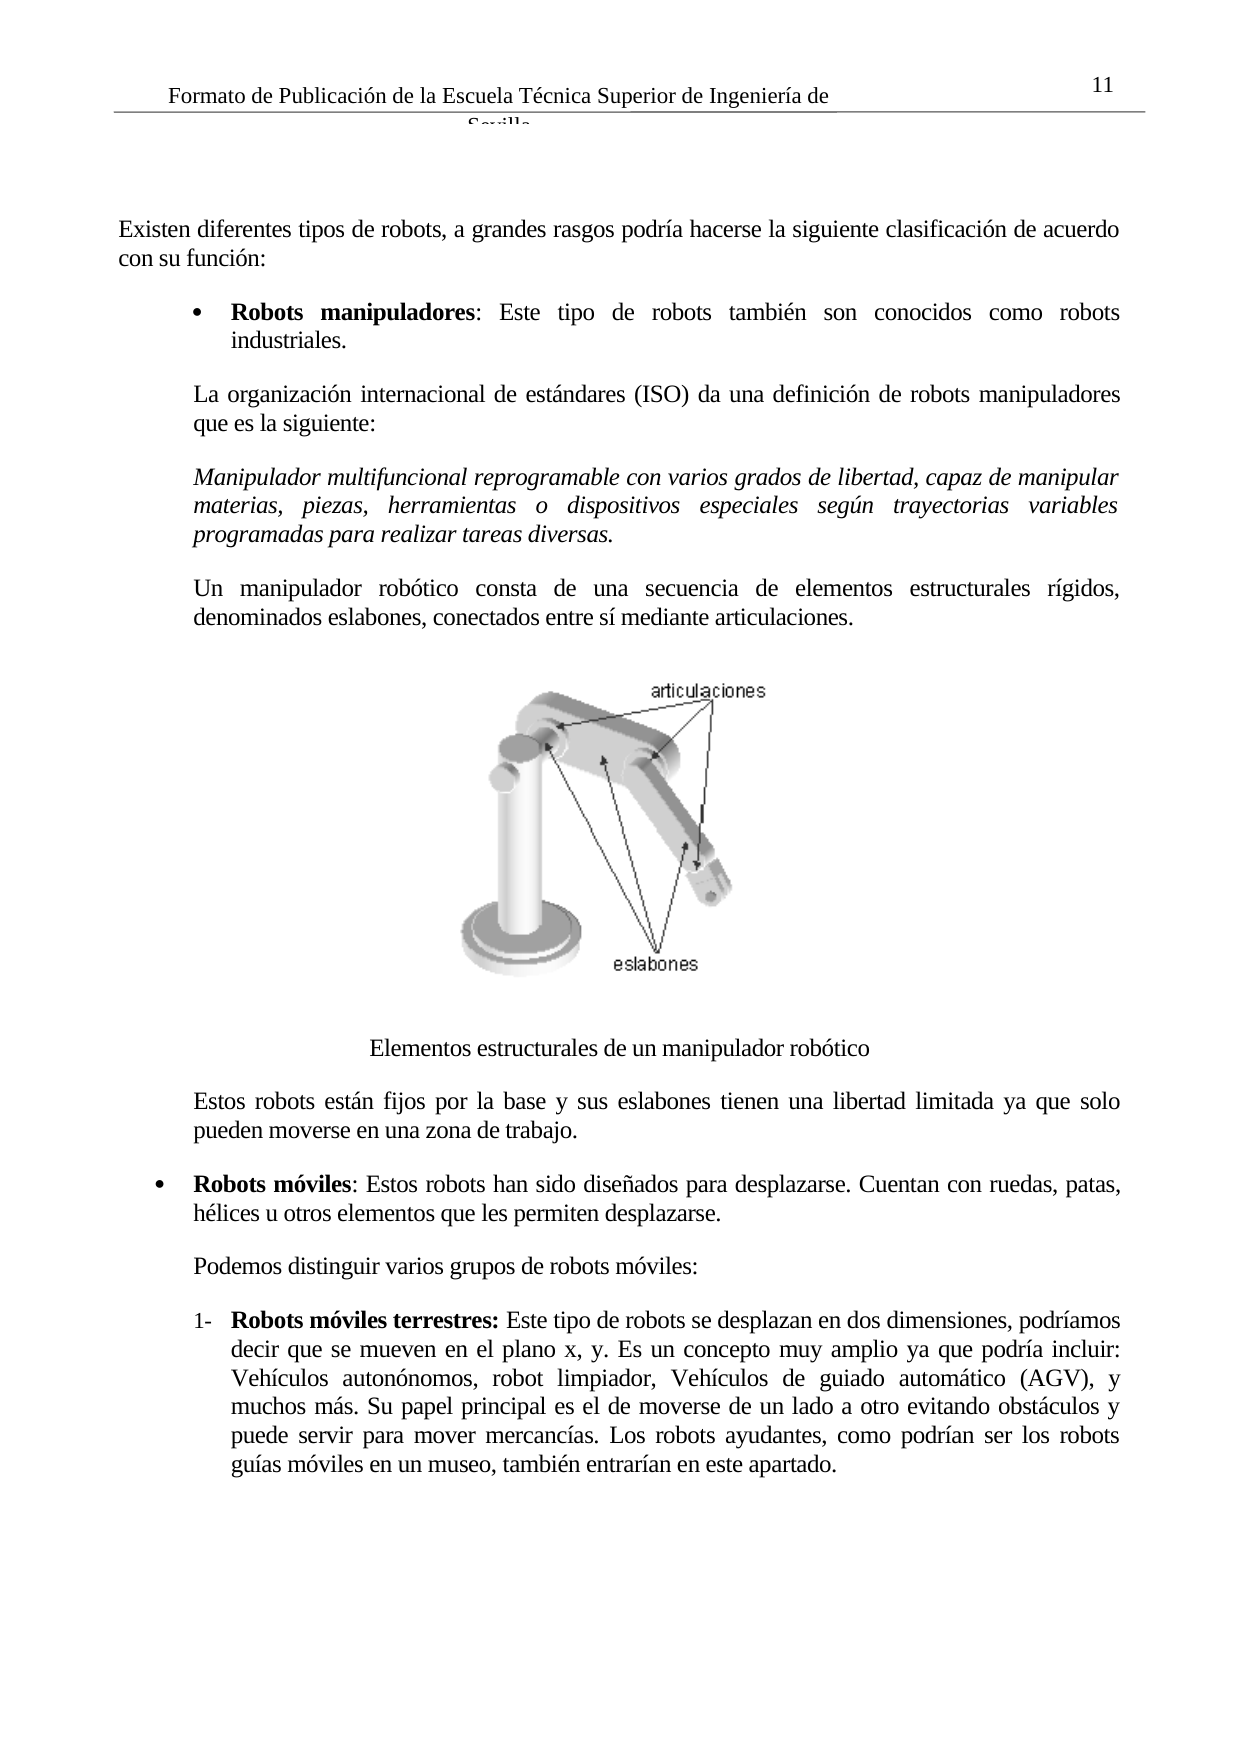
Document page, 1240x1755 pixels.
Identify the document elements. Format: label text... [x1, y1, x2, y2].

list Robots móviles: Estos robots han sido diseñados para desplazarse. Cuentan con ruedas, patas, hélices u otros elementos que les permiten desplazarse. [156, 1169, 1121, 1226]
list La organización internacional de estándares (ISO) da una definición de robots manipuladores que es la siguiente: [193, 379, 1121, 437]
list Podemos distinguir varios grupos de robots móviles: [193, 1251, 1121, 1280]
list Manipulador multifuncional reprogramable con varios grados de libertad, capaz de manipular materias, piezas, herramientas o dispositivos especiales según trayectorias variables programadas para realizar tareas diversas. [193, 462, 1121, 548]
text Elementos estructurales de un manipulador robótico [118, 1033, 1121, 1061]
list Robots manipuladores: Este tipo de robots también son conocidos como robots industriales. [193, 297, 1121, 354]
list Estos robots están fijos por la base y sus eslabones tienen una libertad limitada ya que solo pueden moverse en una zona de trabajo. [193, 1086, 1121, 1144]
list Robots móviles terrestres: Este tipo de robots se desplazan en dos dimensiones, podríamos decir que se mueven en el plano x, y. Es un concepto muy amplio ya que podría incluir: Vehículos autonónomos, robot limpiador, Vehículos de guiado automático (AGV), y muchos más. Su papel principal es el de moverse de un lado a otro evitando obstáculos y puede servir para mover mercancías. Los robots ayudantes, como podrían ser los robots guías móviles en un museo, también entrarían en este apartado. [193, 1305, 1121, 1478]
text Existen diferentes tipos de robots, a grandes rasgos podría hacerse la siguiente clasificación de acuerdo con su función: [118, 214, 1121, 272]
list Un manipulador robótico consta de una secuencia de elementos estructurales rígidos, denominados eslabones, conectados entre sí mediante articulaciones. [193, 573, 1121, 630]
